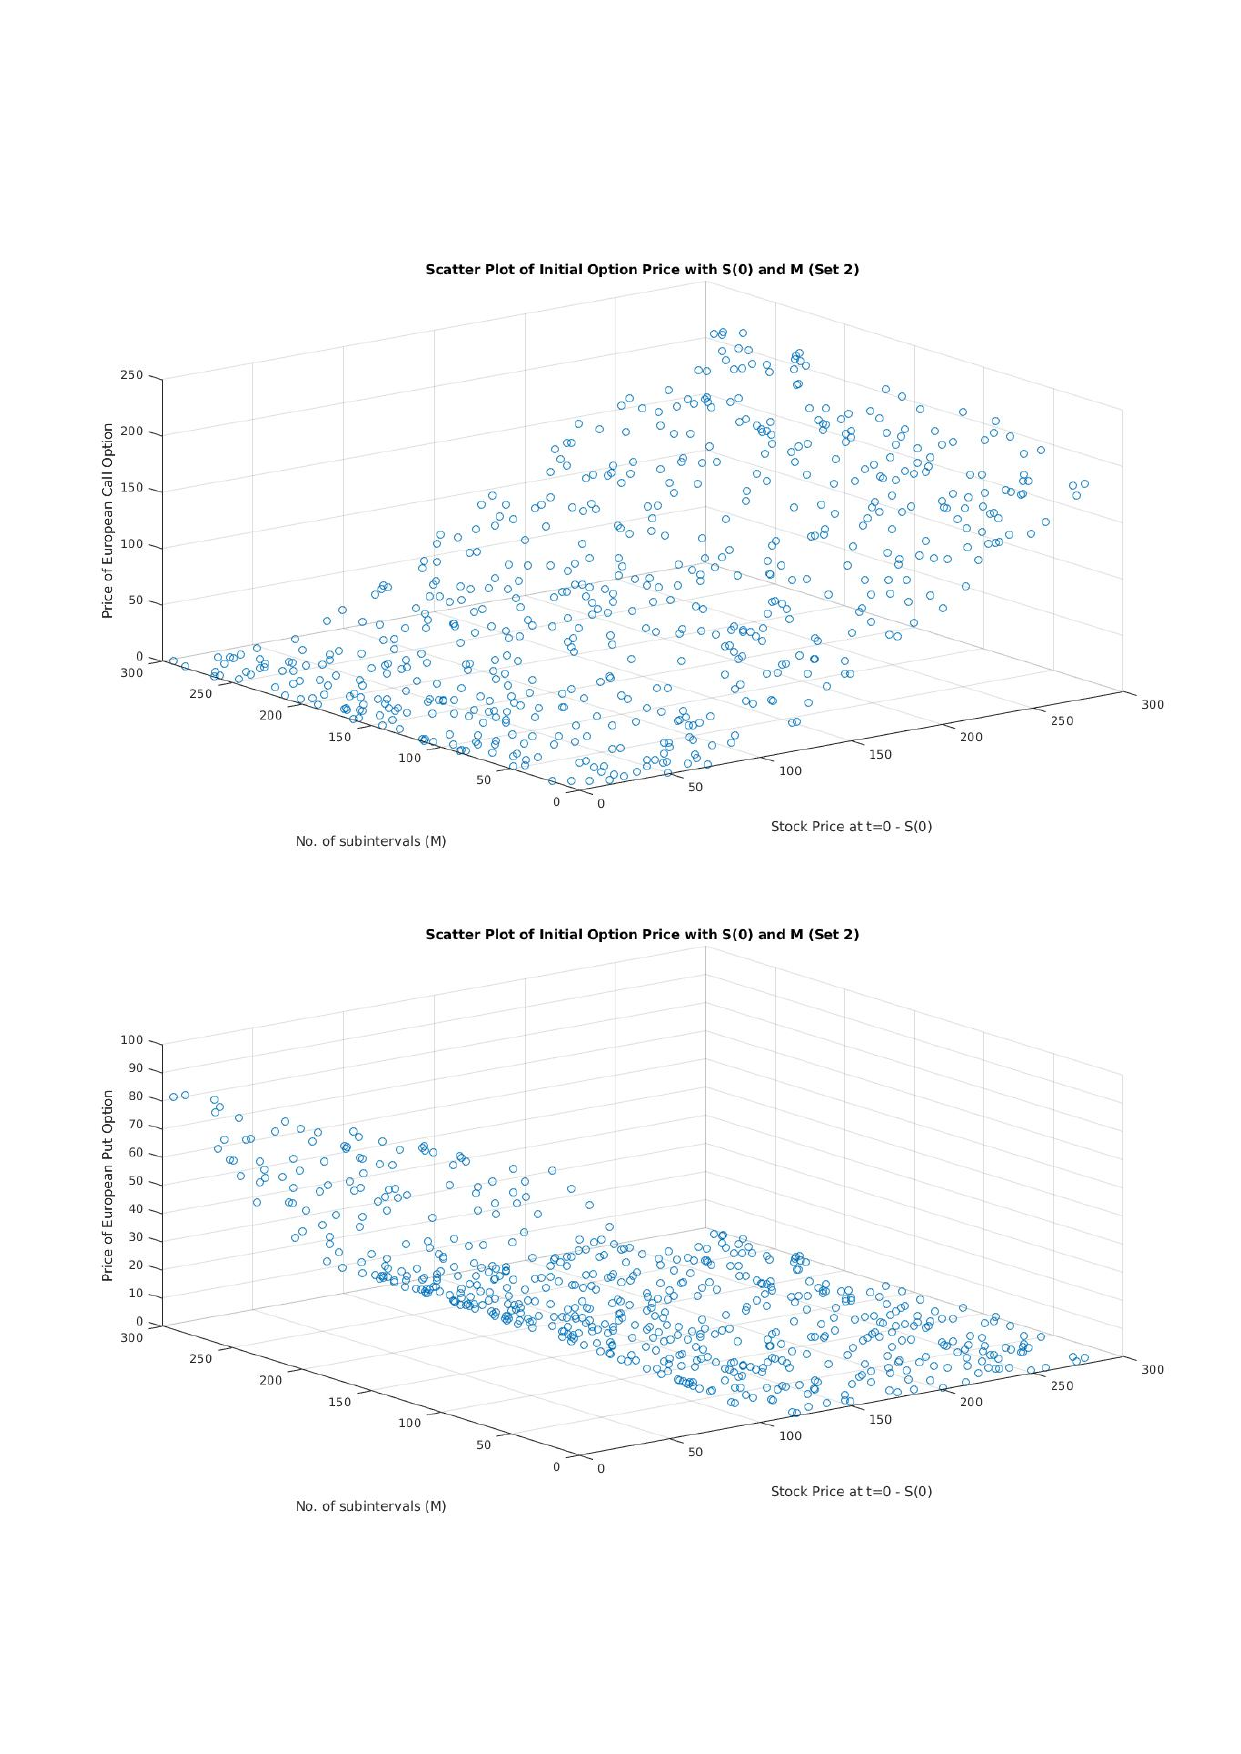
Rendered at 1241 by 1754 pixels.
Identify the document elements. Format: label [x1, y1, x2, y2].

picture [0, 898, 1241, 1524]
picture [0, 233, 1241, 859]
